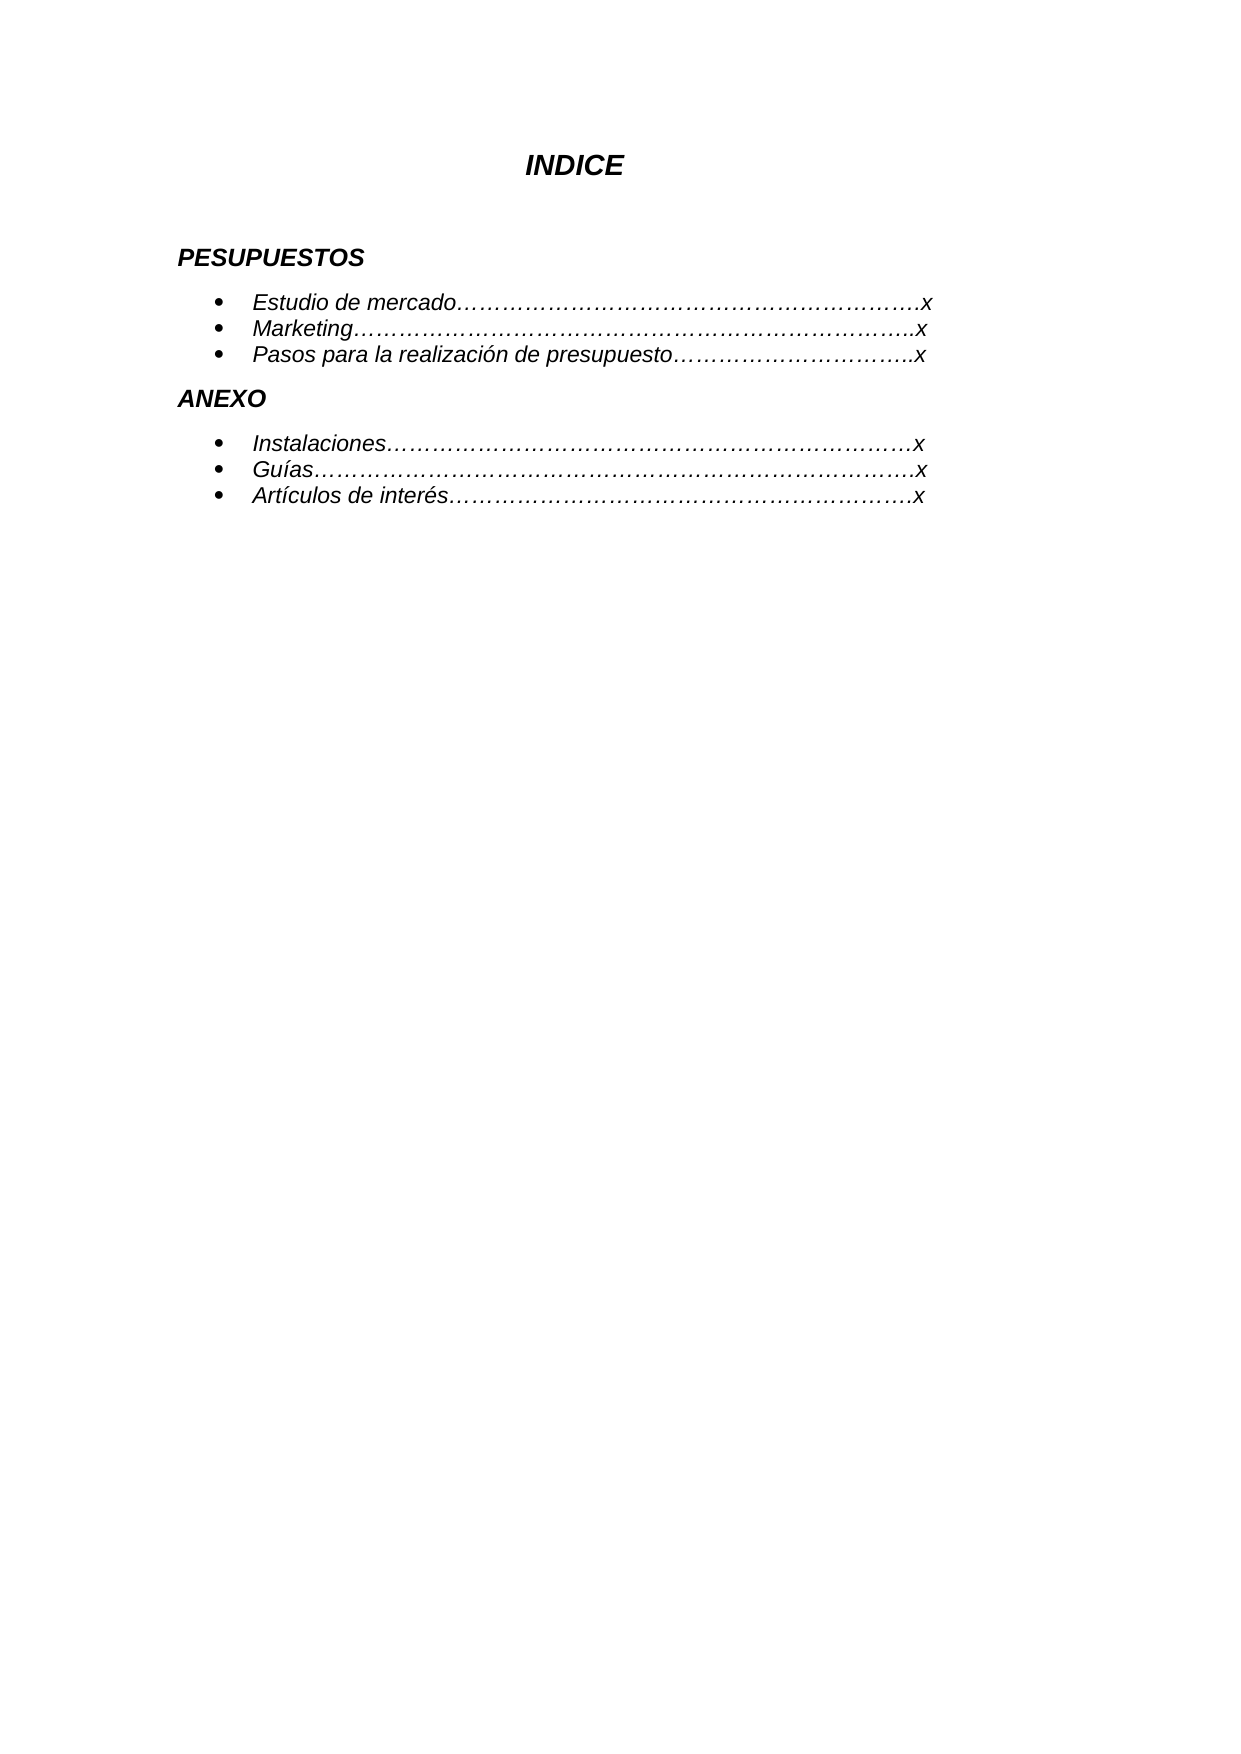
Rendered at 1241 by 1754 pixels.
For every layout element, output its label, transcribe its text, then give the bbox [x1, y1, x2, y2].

list Instalaciones……………………………………………………………x [215, 430, 1063, 456]
list Marketing………………………………………………………………..x [215, 315, 1063, 341]
text INDICE [177, 148, 1063, 181]
list Pasos para la realización de presupuesto…………………………..x [215, 341, 1063, 368]
text ANEXO [177, 384, 1063, 413]
list Artículos de interés…………………………………………………….x [215, 482, 1063, 509]
list Guías…………………………………………………………………….x [215, 456, 1063, 482]
list Estudio de mercado…………………………………………………….x [215, 289, 1063, 315]
text PESUPUESTOS [177, 243, 1063, 272]
